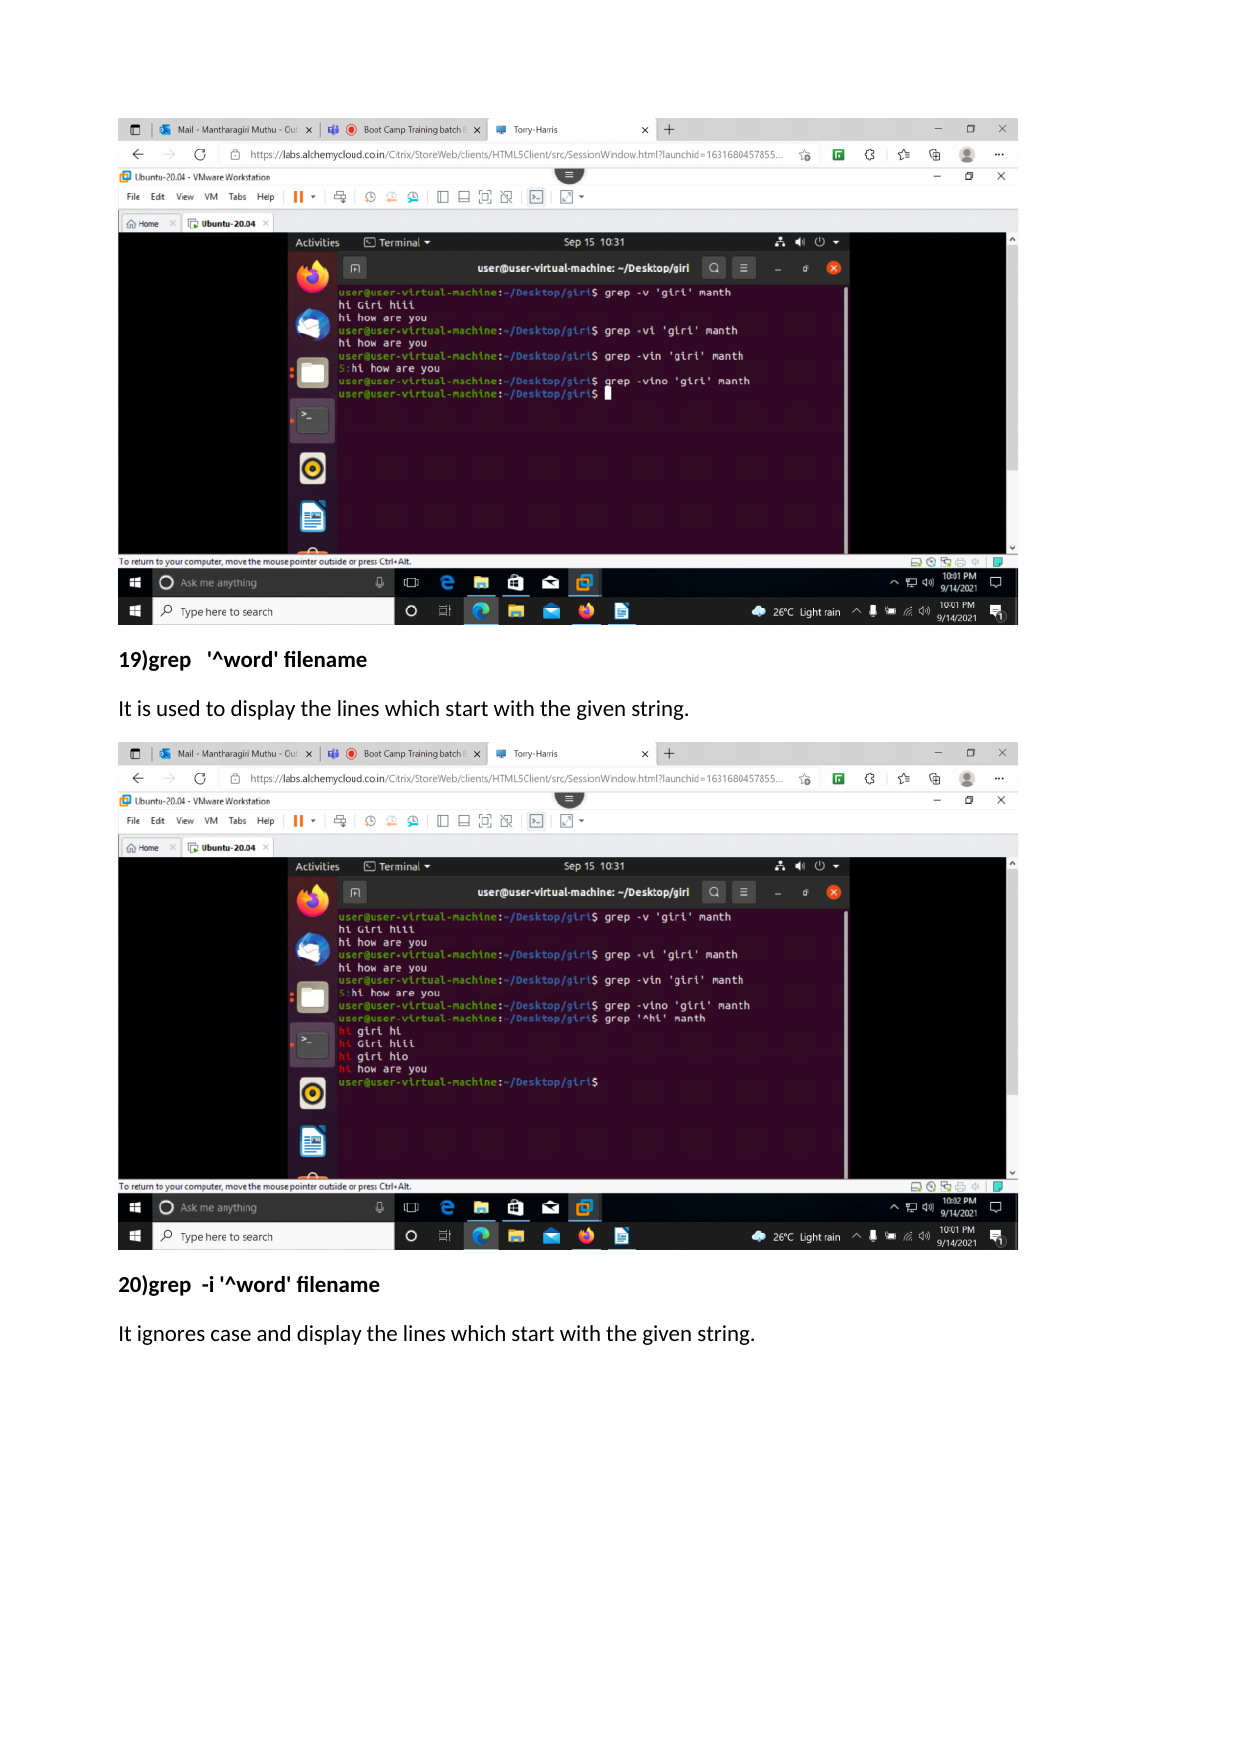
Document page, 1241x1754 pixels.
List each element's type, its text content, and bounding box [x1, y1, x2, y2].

text 20)grep -i '^word' filename [118, 1270, 1122, 1298]
text It ignores case and display the lines which start with the given string. [118, 1319, 1122, 1347]
text 19)grep '^word' filename [118, 645, 1122, 673]
text It is used to display the lines which start with the given string. [118, 694, 1122, 722]
